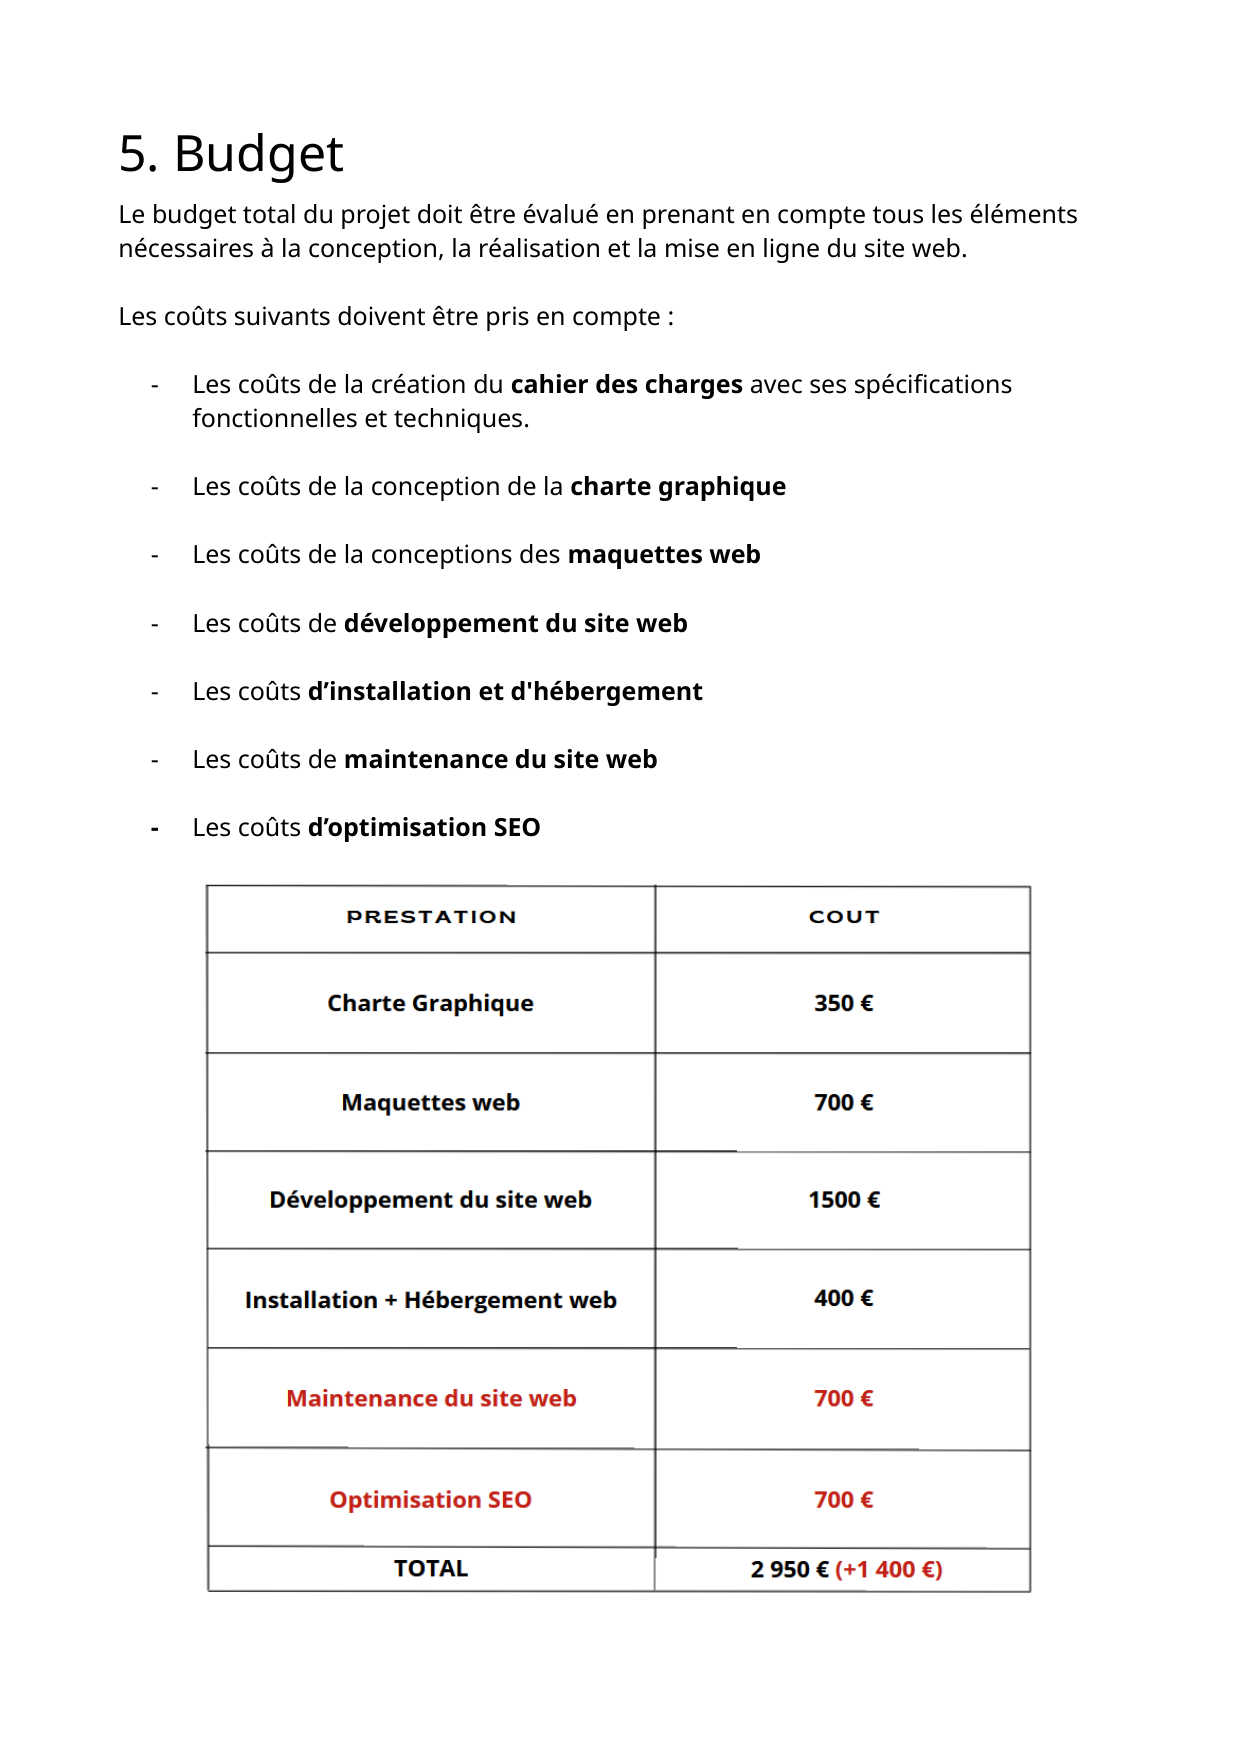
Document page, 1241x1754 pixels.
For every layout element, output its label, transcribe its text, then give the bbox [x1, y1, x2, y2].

text - Les coûts de maintenance du site web [118, 741, 1122, 776]
text - Les coûts de la création du cahier des charges avec ses spécifications fonctionnelles et techniques. [118, 367, 1122, 435]
picture [198, 877, 1042, 1602]
text - Les coûts de la conception de la charte graphique [118, 469, 1122, 503]
text - Les coûts de la conceptions des maquettes web [118, 537, 1122, 571]
text - Les coûts d’installation et d'hébergement [118, 673, 1122, 707]
text - Les coûts d’optimisation SEO [118, 809, 1122, 844]
text 5. Budget [118, 118, 1122, 186]
text Les coûts suivants doivent être pris en compte : [118, 299, 1122, 333]
text Le budget total du projet doit être évalué en prenant en compte tous les éléments nécessaires à la conception, la réalisation et la mise en ligne du site web. [118, 196, 1122, 264]
text - Les coûts de développement du site web [118, 605, 1122, 639]
